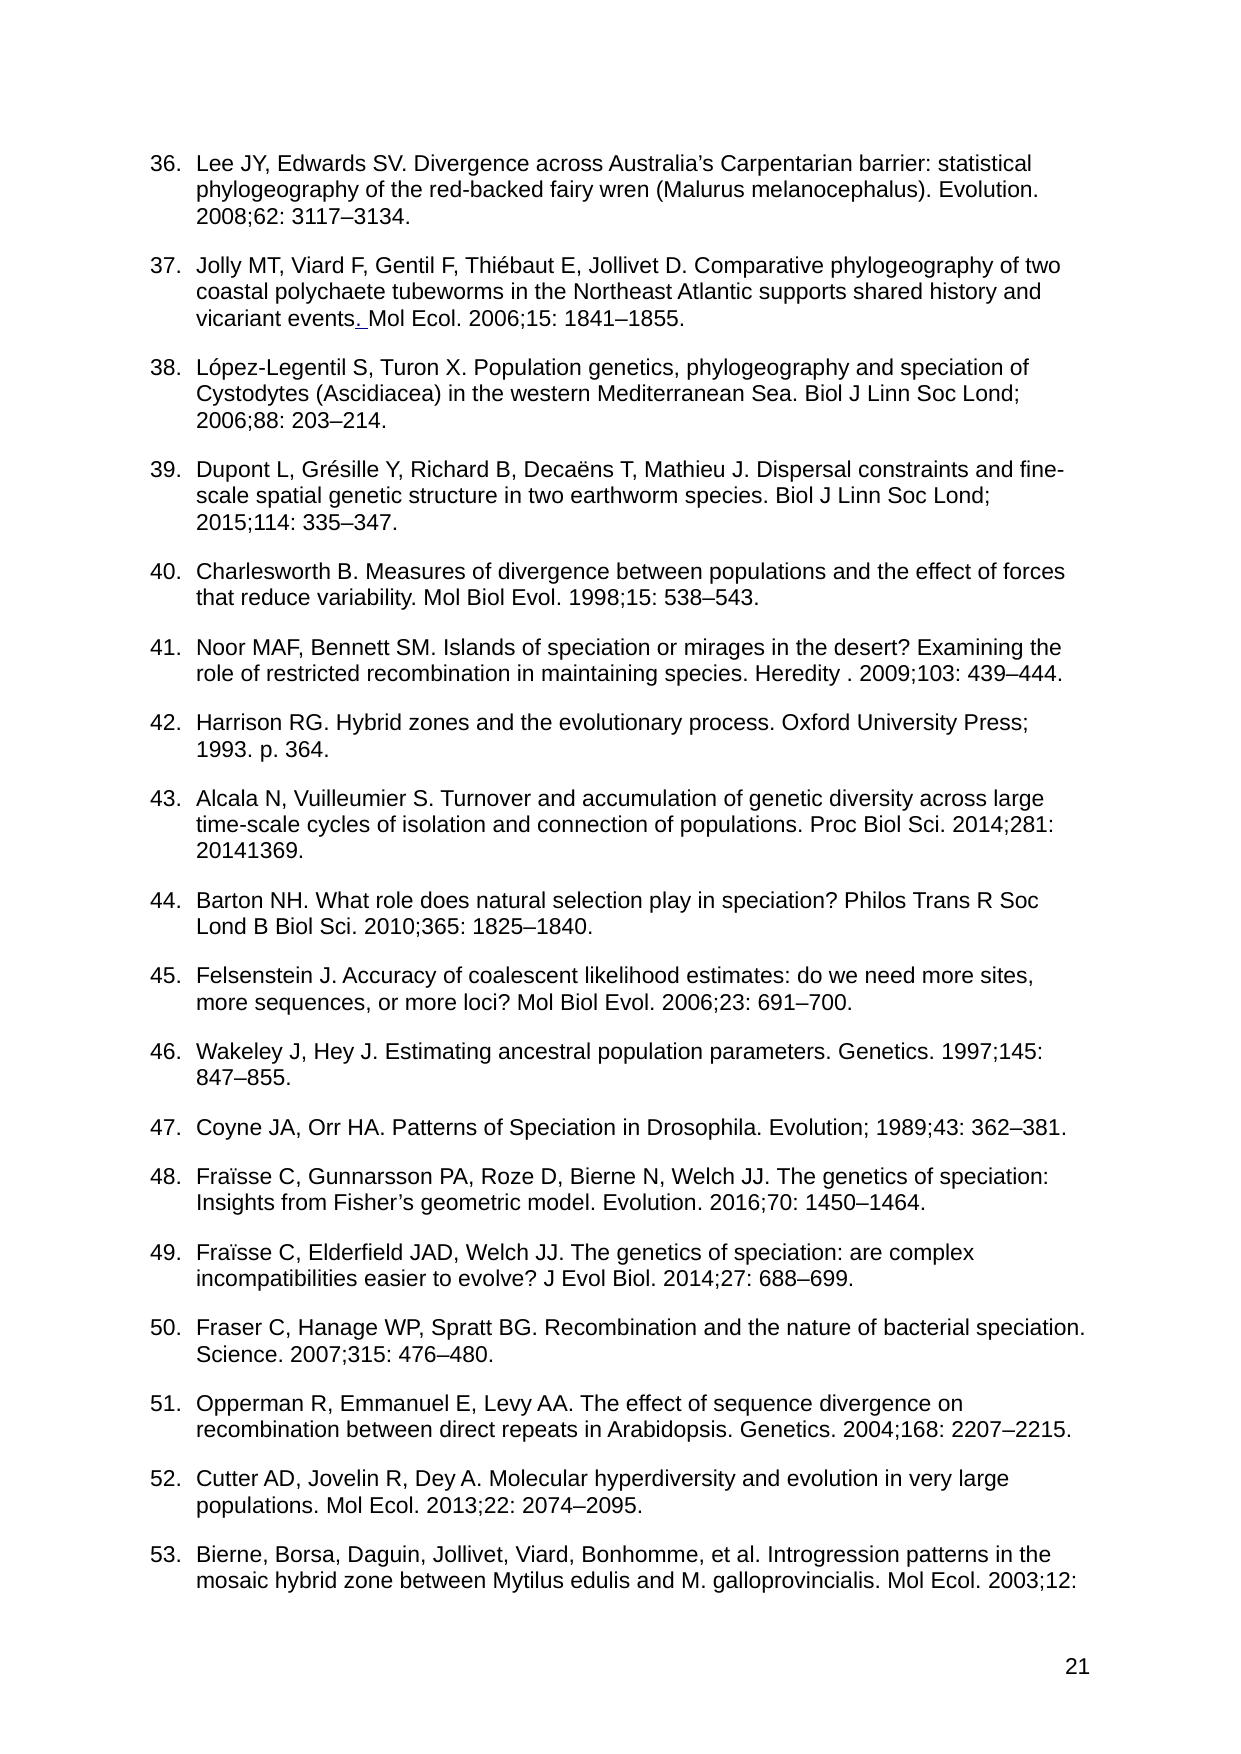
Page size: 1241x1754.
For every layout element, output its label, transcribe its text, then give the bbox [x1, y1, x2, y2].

text 48. Fraïsse C, Gunnarsson PA, Roze D, Bierne N, Welch JJ. The genetics of speciation: Insights from Fisher’s geometric model. Evolution. 2016;70: 1450–1464. [150, 1163, 1090, 1216]
text 53. Bierne, Borsa, Daguin, Jollivet, Viard, Bonhomme, et al. Introgression patterns in the mosaic hybrid zone between Mytilus edulis and M. galloprovincialis. Mol Ecol. 2003;12: [150, 1541, 1090, 1594]
text 45. Felsenstein J. Accuracy of coalescent likelihood estimates: do we need more sites, more sequences, or more loci? Mol Biol Evol. 2006;23: 691–700. [150, 962, 1090, 1015]
text 44. Barton NH. What role does natural selection play in speciation? Philos Trans R Soc Lond B Biol Sci. 2010;365: 1825–1840. [150, 887, 1090, 939]
text 40. Charlesworth B. Measures of divergence between populations and the effect of forces that reduce variability. Mol Biol Evol. 1998;15: 538–543. [150, 558, 1090, 611]
text 43. Alcala N, Vuilleumier S. Turnover and accumulation of genetic diversity across large time-scale cycles of isolation and connection of populations. Proc Biol Sci. 2014;281: 20141369. [150, 785, 1090, 864]
text 38. López-Legentil S, Turon X. Population genetics, phylogeography and speciation of Cystodytes (Ascidiacea) in the western Mediterranean Sea. Biol J Linn Soc Lond; 2006;88: 203–214. [150, 354, 1090, 433]
text 49. Fraïsse C, Elderfield JAD, Welch JJ. The genetics of speciation: are complex incompatibilities easier to evolve? J Evol Biol. 2014;27: 688–699. [150, 1238, 1090, 1291]
text 51. Opperman R, Emmanuel E, Levy AA. The effect of sequence divergence on recombination between direct repeats in Arabidopsis. Genetics. 2004;168: 2207–2215. [150, 1390, 1090, 1442]
text 50. Fraser C, Hanage WP, Spratt BG. Recombination and the nature of bacterial speciation. Science. 2007;315: 476–480. [150, 1314, 1090, 1367]
text 39. Dupont L, Grésille Y, Richard B, Decaëns T, Mathieu J. Dispersal constraints and fine-scale spatial genetic structure in two earthworm species. Biol J Linn Soc Lond; 2015;114: 335–347. [150, 456, 1090, 535]
text 41. Noor MAF, Bennett SM. Islands of speciation or mirages in the desert? Examining the role of restricted recombination in maintaining species. Heredity . 2009;103: 439–444. [150, 633, 1090, 686]
text 52. Cutter AD, Jovelin R, Dey A. Molecular hyperdiversity and evolution in very large populations. Mol Ecol. 2013;22: 2074–2095. [150, 1465, 1090, 1518]
text 47. Coyne JA, Orr HA. Patterns of Speciation in Drosophila. Evolution; 1989;43: 362–381. [150, 1114, 1090, 1140]
text 36. Lee JY, Edwards SV. Divergence across Australia’s Carpentarian barrier: statistical phylogeography of the red-backed fairy wren (Malurus melanocephalus). Evolution. 2008;62: 3117–3134. [150, 150, 1090, 229]
text 37. Jolly MT, Viard F, Gentil F, Thiébaut E, Jollivet D. Comparative phylogeography of two coastal polychaete tubeworms in the Northeast Atlantic supports shared history and vicariant events. Mol Ecol. 2006;15: 1841–1855. [150, 252, 1090, 331]
text 46. Wakeley J, Hey J. Estimating ancestral population parameters. Genetics. 1997;145: 847–855. [150, 1038, 1090, 1091]
text 42. Harrison RG. Hybrid zones and the evolutionary process. Oxford University Press; 1993. p. 364. [150, 709, 1090, 762]
